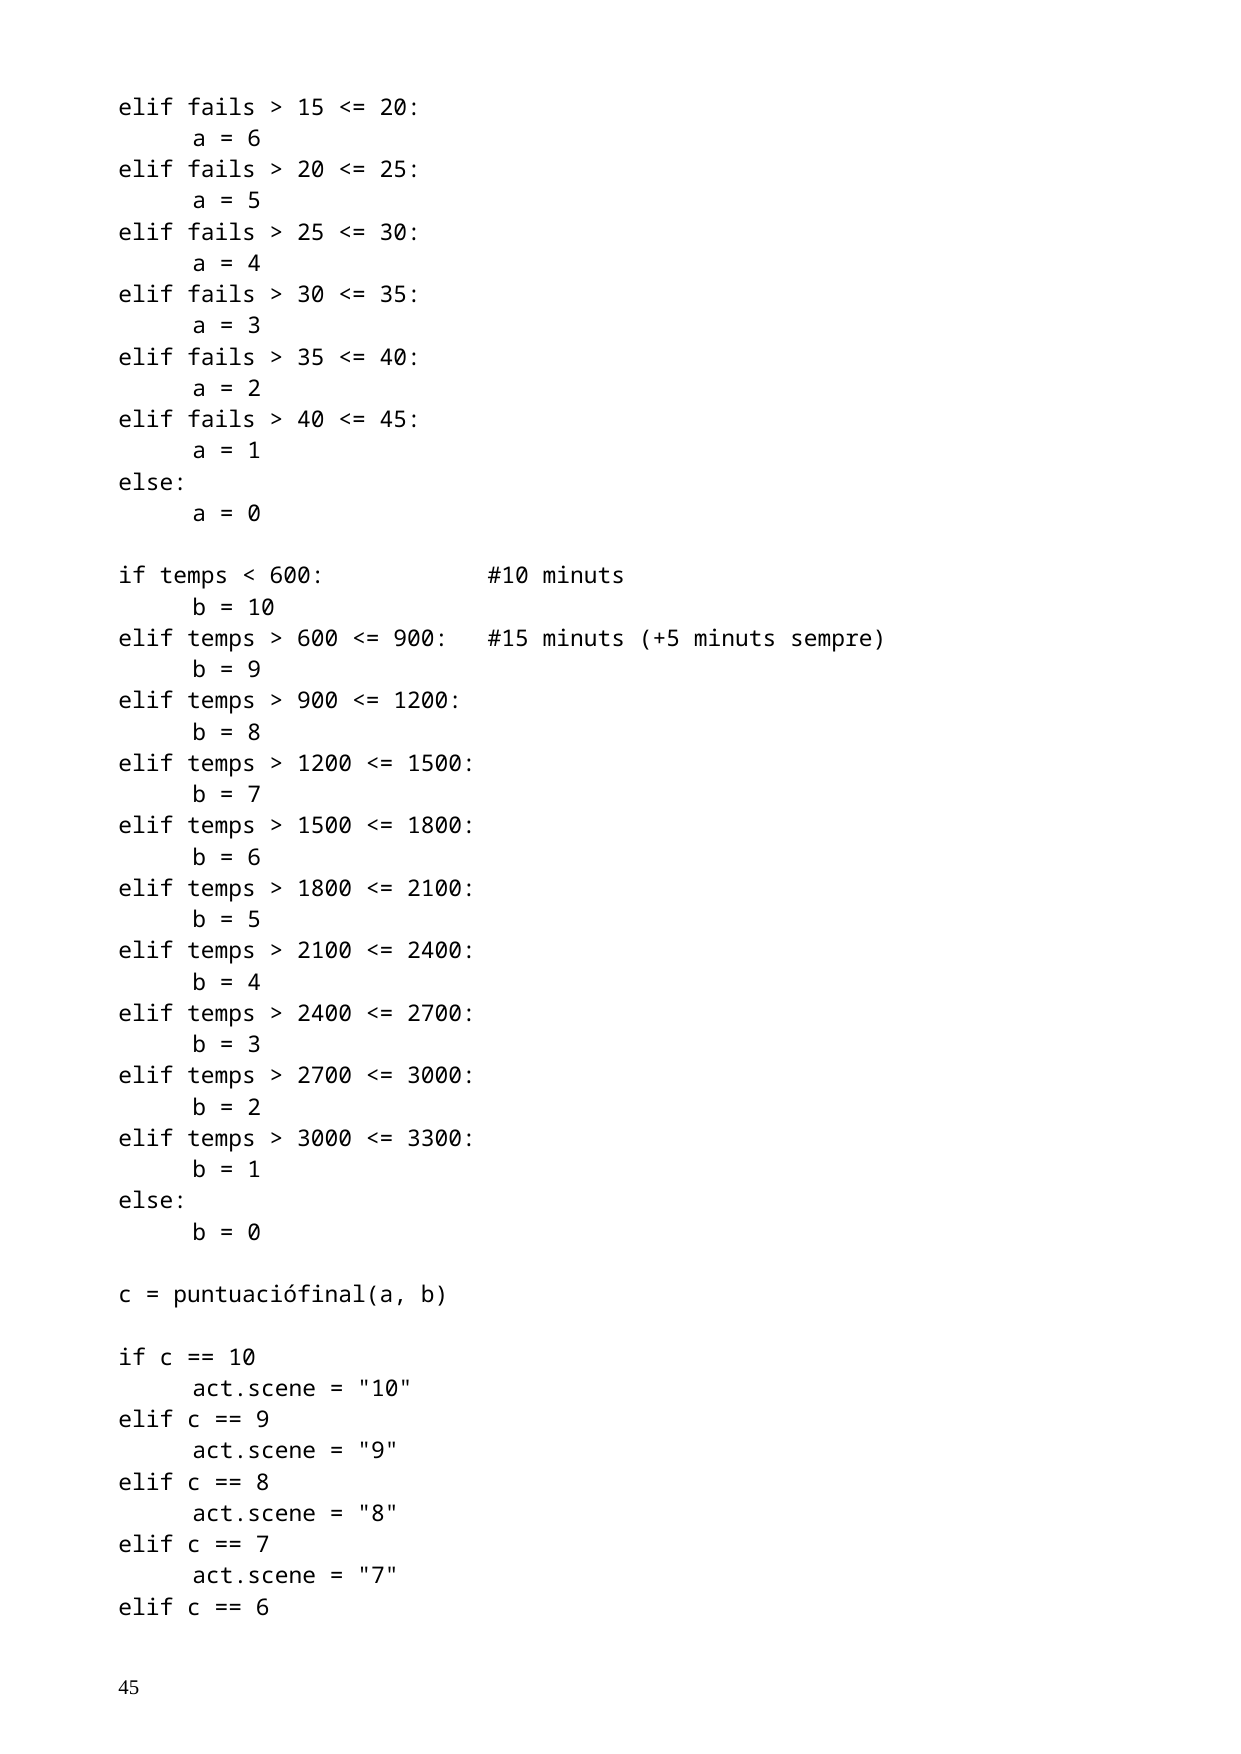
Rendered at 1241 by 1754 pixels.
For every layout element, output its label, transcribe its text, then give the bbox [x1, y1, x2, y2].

text act.scene = "9" [118, 1434, 1122, 1466]
text c = puntuaciófinal(a, b) [118, 1278, 1122, 1309]
text a = 2 [118, 372, 1122, 403]
text elif c == 6 [118, 1591, 1122, 1622]
text elif fails > 25 <= 30: [118, 216, 1122, 247]
text elif temps > 1200 <= 1500: [118, 747, 1122, 778]
text b = 0 [118, 1216, 1122, 1247]
text a = 6 [118, 122, 1122, 153]
text elif temps > 1800 <= 2100: [118, 872, 1122, 903]
text elif temps > 2100 <= 2400: [118, 934, 1122, 966]
text elif c == 7 [118, 1528, 1122, 1559]
text a = 5 [118, 184, 1122, 216]
text else: [118, 466, 1122, 497]
text else: [118, 1184, 1122, 1216]
text b = 7 [118, 778, 1122, 809]
text act.scene = "7" [118, 1559, 1122, 1591]
text b = 10 [118, 591, 1122, 622]
text b = 1 [118, 1153, 1122, 1184]
text elif fails > 20 <= 25: [118, 153, 1122, 184]
text b = 3 [118, 1028, 1122, 1059]
text elif temps > 3000 <= 3300: [118, 1122, 1122, 1153]
text a = 0 [118, 497, 1122, 528]
text if c == 10 [118, 1341, 1122, 1372]
text b = 4 [118, 966, 1122, 997]
text elif c == 8 [118, 1466, 1122, 1497]
text elif temps > 600 <= 900: #15 minuts (+5 minuts sempre) [118, 622, 1122, 653]
text b = 5 [118, 903, 1122, 934]
text elif fails > 30 <= 35: [118, 278, 1122, 309]
text elif c == 9 [118, 1403, 1122, 1434]
text elif temps > 900 <= 1200: [118, 684, 1122, 716]
text elif fails > 40 <= 45: [118, 403, 1122, 434]
text a = 1 [118, 434, 1122, 466]
text a = 4 [118, 247, 1122, 278]
text if temps < 600: #10 minuts [118, 559, 1122, 591]
text elif fails > 35 <= 40: [118, 341, 1122, 372]
text elif temps > 1500 <= 1800: [118, 809, 1122, 841]
text act.scene = "8" [118, 1497, 1122, 1528]
text b = 9 [118, 653, 1122, 684]
text elif temps > 2700 <= 3000: [118, 1059, 1122, 1091]
text b = 2 [118, 1091, 1122, 1122]
text elif fails > 15 <= 20: [118, 91, 1122, 122]
text b = 8 [118, 716, 1122, 747]
text act.scene = "10" [118, 1372, 1122, 1403]
text b = 6 [118, 841, 1122, 872]
text a = 3 [118, 309, 1122, 341]
text elif temps > 2400 <= 2700: [118, 997, 1122, 1028]
